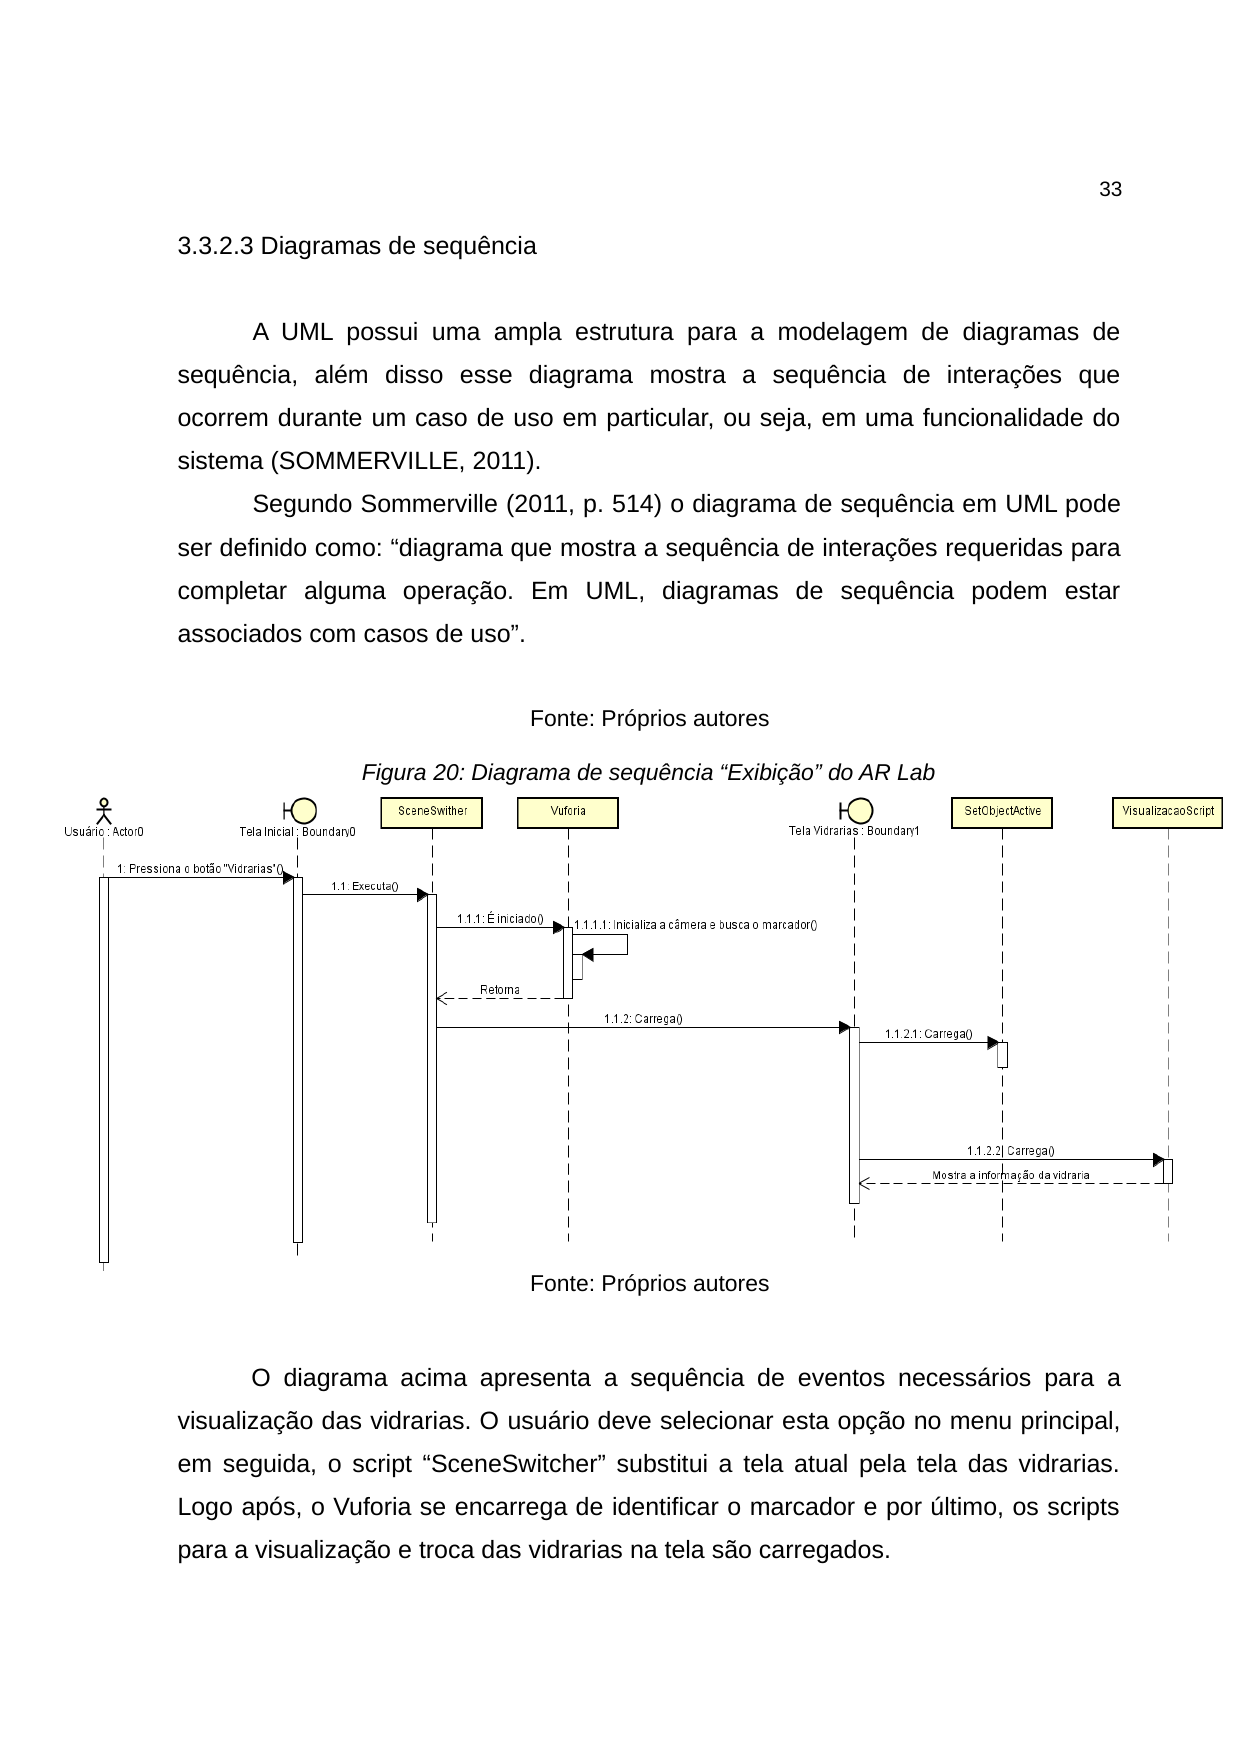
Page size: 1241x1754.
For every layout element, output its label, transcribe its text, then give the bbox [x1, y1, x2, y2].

text [86, 744, 1213, 757]
text Fonte: Próprios autores [177, 705, 1122, 731]
text Fonte: Próprios autores [177, 1271, 1122, 1297]
picture [50, 788, 1232, 1271]
subtitle 3.3.2.3 Diagramas de sequência [177, 231, 1122, 302]
text O diagrama acima apresenta a sequência de eventos necessários para a visualização das vidrarias. O usuário deve selecionar esta opção no menu principal, em seguida, o script “SceneSwitcher” substitui a tela atual pela tela das vidrarias. Logo após, o Vuforia se encarrega de identificar o marcador e por último, os scripts para a visualização e troca das vidrarias na tela são carregados. [177, 1363, 1122, 1564]
text Figura 20: Diagrama de sequência “Exibição” do AR Lab [86, 757, 1213, 786]
text A UML possui uma ampla estrutura para a modelagem de diagramas de sequência, além disso esse diagrama mostra a sequência de interações que ocorrem durante um caso de uso em particular, ou seja, em uma funcionalidade do sistema (SOMMERVILLE, 2011). [177, 317, 1122, 475]
text Segundo Sommerville (2011, p. 514) o diagrama de sequência em UML pode ser definido como: “diagrama que mostra a sequência de interações requeridas para completar alguma operação. Em UML, diagramas de sequência podem estar associados com casos de uso”. [177, 489, 1122, 647]
